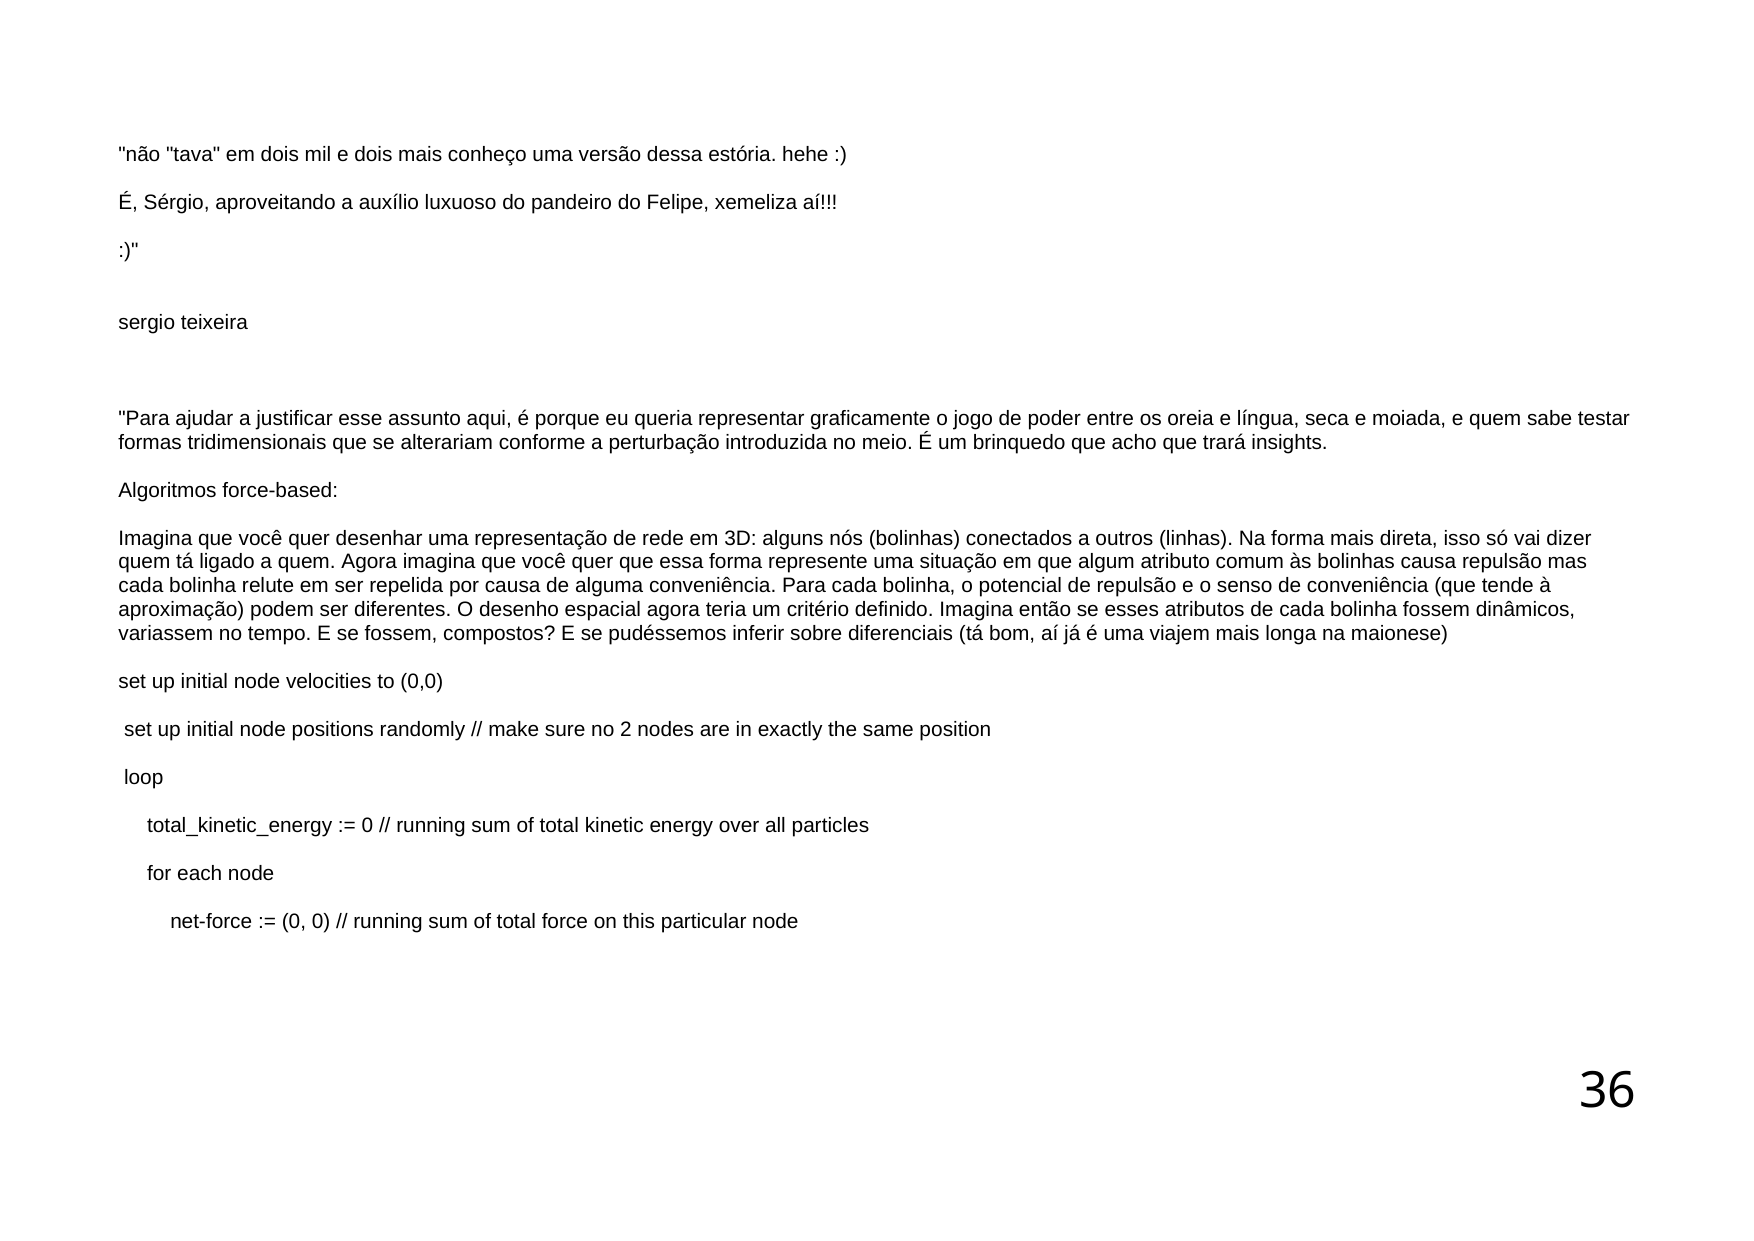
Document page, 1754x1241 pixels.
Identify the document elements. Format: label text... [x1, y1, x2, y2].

text "Para ajudar a justificar esse assunto aqui, é porque eu queria representar graficamente o jogo de poder entre os oreia e língua, seca e moiada, e quem sabe testar formas tridimensionais que se alterariam conforme a perturbação introduzida no meio. É um brinquedo que acho que trará insights. [118, 406, 1636, 453]
text set up initial node velocities to (0,0) [118, 669, 1636, 693]
text :)" [118, 238, 1636, 262]
text Imagina que você quer desenhar uma representação de rede em 3D: alguns nós (bolinhas) conectados a outros (linhas). Na forma mais direta, isso só vai dizer quem tá ligado a quem. Agora imagina que você quer que essa forma represente uma situação em que algum atributo comum às bolinhas causa repulsão mas cada bolinha relute em ser repelida por causa de alguma conveniência. Para cada bolinha, o potencial de repulsão e o senso de conveniência (que tende à aproximação) podem ser diferentes. O desenho espacial agora teria um critério definido. Imagina então se esses atributos de cada bolinha fossem dinâmicos, variassem no tempo. E se fossem, compostos? E se pudéssemos inferir sobre diferenciais (tá bom, aí já é uma viajem mais longa na maionese) [118, 525, 1636, 645]
text "não "tava" em dois mil e dois mais conheço uma versão dessa estória. hehe :) [118, 142, 1636, 166]
text net-force := (0, 0) // running sum of total force on this particular node [118, 909, 1636, 933]
text set up initial node positions randomly // make sure no 2 nodes are in exactly the same position [118, 717, 1636, 741]
text sergio teixeira [118, 310, 1636, 334]
text for each node [118, 861, 1636, 885]
text loop [118, 765, 1636, 789]
text É, Sérgio, aproveitando a auxílio luxuoso do pandeiro do Felipe, xemeliza aí!!! [118, 190, 1636, 214]
text total_kinetic_energy := 0 // running sum of total kinetic energy over all particles [118, 813, 1636, 837]
text Algoritmos force-based: [118, 477, 1636, 501]
